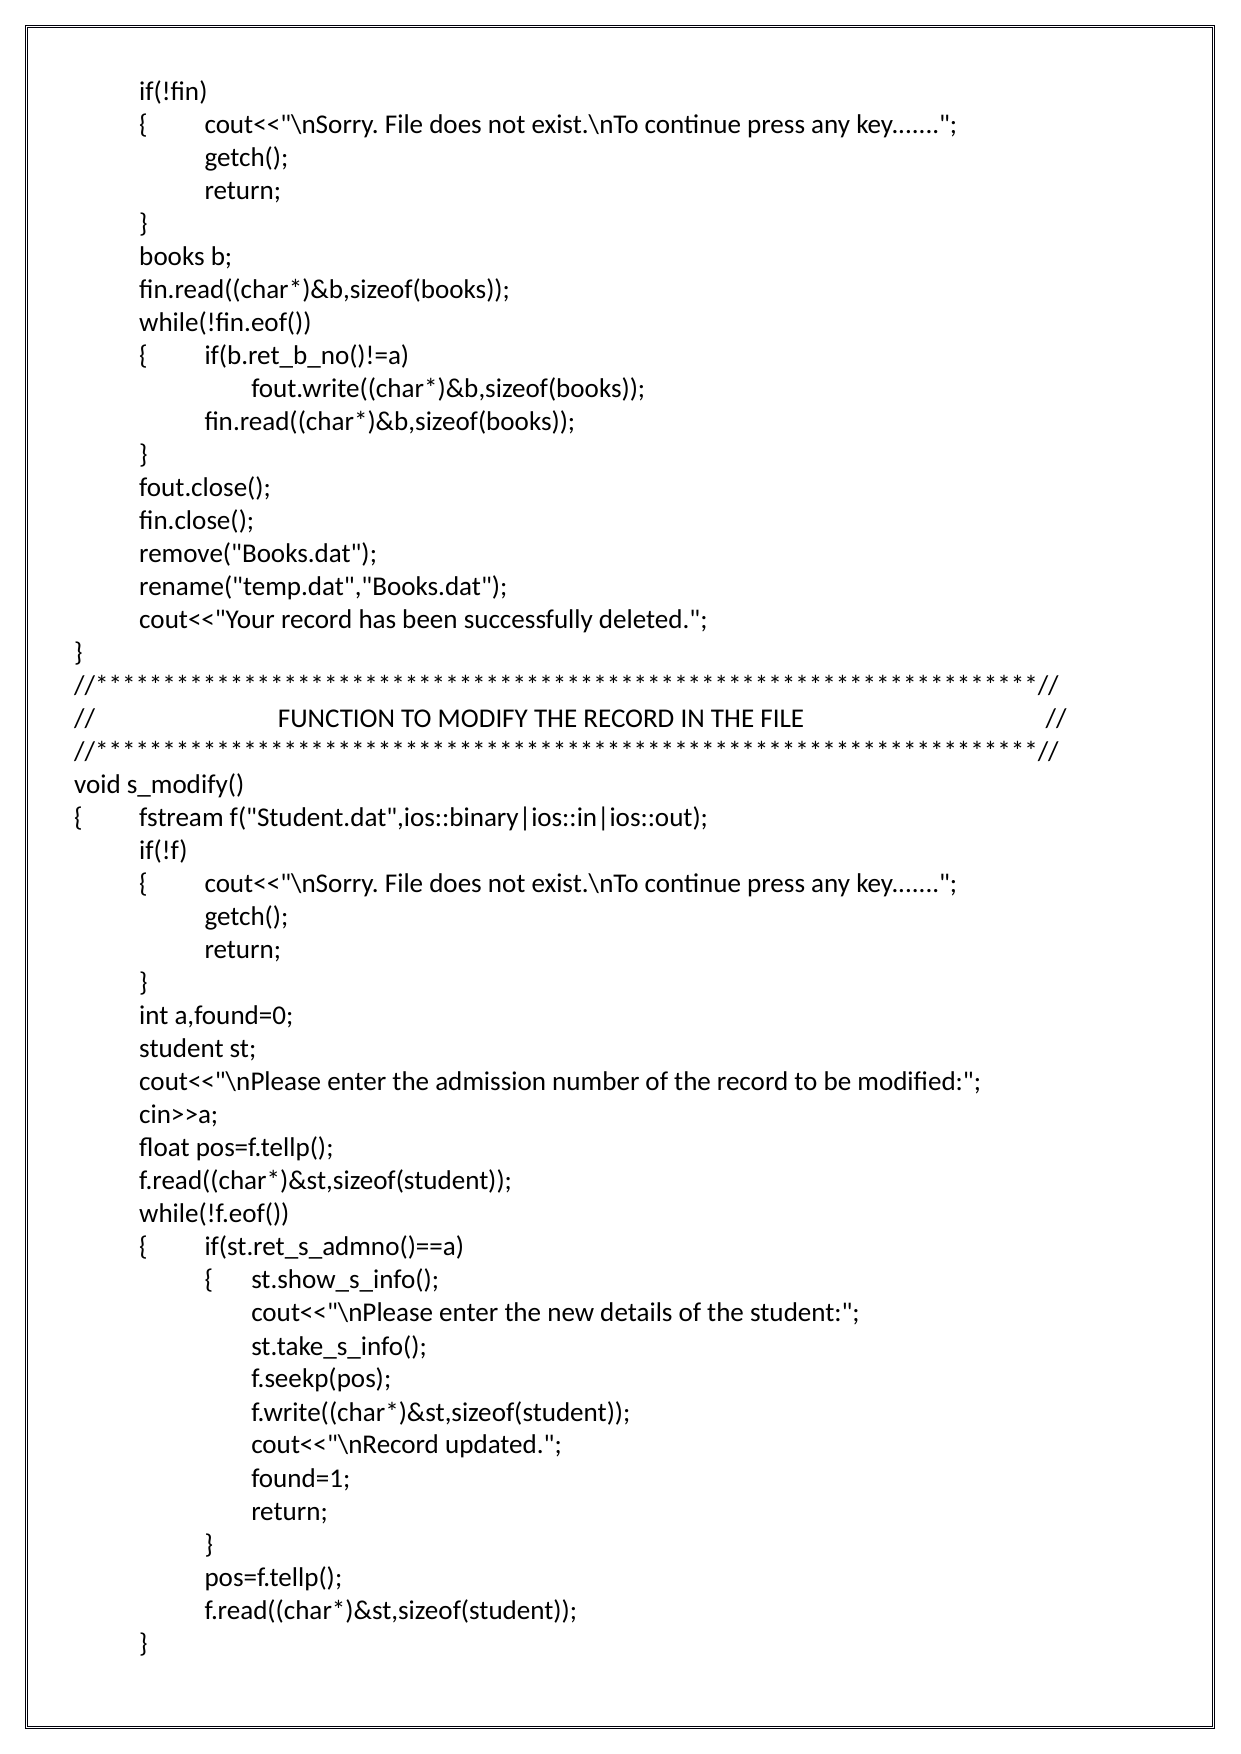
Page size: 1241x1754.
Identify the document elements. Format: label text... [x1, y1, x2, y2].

text } [74, 1626, 1181, 1659]
text //**********************************************************************// [74, 668, 1181, 701]
text } [74, 206, 1181, 239]
text cout<<"\nPlease enter the new details of the student:"; [74, 1296, 1181, 1329]
text { fstream f("Student.dat",ios::binary|ios::in|ios::out); [74, 800, 1181, 833]
text fin.read((char*)&b,sizeof(books)); [74, 404, 1181, 437]
text int a,found=0; [74, 998, 1181, 1031]
text while(!f.eof()) [74, 1197, 1181, 1229]
text // FUNCTION TO MODIFY THE RECORD IN THE FILE // [74, 701, 1181, 734]
text books b; [74, 239, 1181, 272]
text return; [74, 932, 1181, 965]
text { if(b.ret_b_no()!=a) [74, 338, 1181, 371]
text { cout<<"\nSorry. File does not exist.\nTo continue press any key......."; [74, 866, 1181, 899]
text } [74, 635, 1181, 668]
text f.write((char*)&st,sizeof(student)); [74, 1395, 1181, 1428]
text if(!f) [74, 833, 1181, 866]
text while(!fin.eof()) [74, 305, 1181, 338]
text rename("temp.dat","Books.dat"); [74, 569, 1181, 602]
text cout<<"\nRecord updated."; [74, 1428, 1181, 1461]
text //**********************************************************************// [74, 734, 1181, 767]
text getch(); [74, 140, 1181, 173]
text fin.read((char*)&b,sizeof(books)); [74, 272, 1181, 305]
text { if(st.ret_s_admno()==a) [74, 1229, 1181, 1263]
text f.read((char*)&st,sizeof(student)); [74, 1593, 1181, 1626]
text cout<<"\nPlease enter the admission number of the record to be modified:"; [74, 1064, 1181, 1097]
text pos=f.tellp(); [74, 1560, 1181, 1593]
text void s_modify() [74, 767, 1181, 800]
text st.take_s_info(); [74, 1329, 1181, 1362]
text remove("Books.dat"); [74, 536, 1181, 569]
text fin.close(); [74, 503, 1181, 536]
text found=1; [74, 1461, 1181, 1494]
text return; [74, 173, 1181, 206]
text f.seekp(pos); [74, 1362, 1181, 1395]
text cout<<"Your record has been successfully deleted."; [74, 602, 1181, 635]
text float pos=f.tellp(); [74, 1131, 1181, 1163]
text } [74, 1527, 1181, 1560]
text } [74, 965, 1181, 998]
text student st; [74, 1031, 1181, 1064]
text return; [74, 1494, 1181, 1527]
text } [74, 437, 1181, 470]
text fout.close(); [74, 470, 1181, 503]
text fout.write((char*)&b,sizeof(books)); [74, 371, 1181, 404]
text cin>>a; [74, 1097, 1181, 1131]
text { st.show_s_info(); [74, 1263, 1181, 1296]
text f.read((char*)&st,sizeof(student)); [74, 1163, 1181, 1197]
text { cout<<"\nSorry. File does not exist.\nTo continue press any key......."; [74, 107, 1181, 140]
text if(!fin) [74, 74, 1181, 107]
text getch(); [74, 899, 1181, 932]
